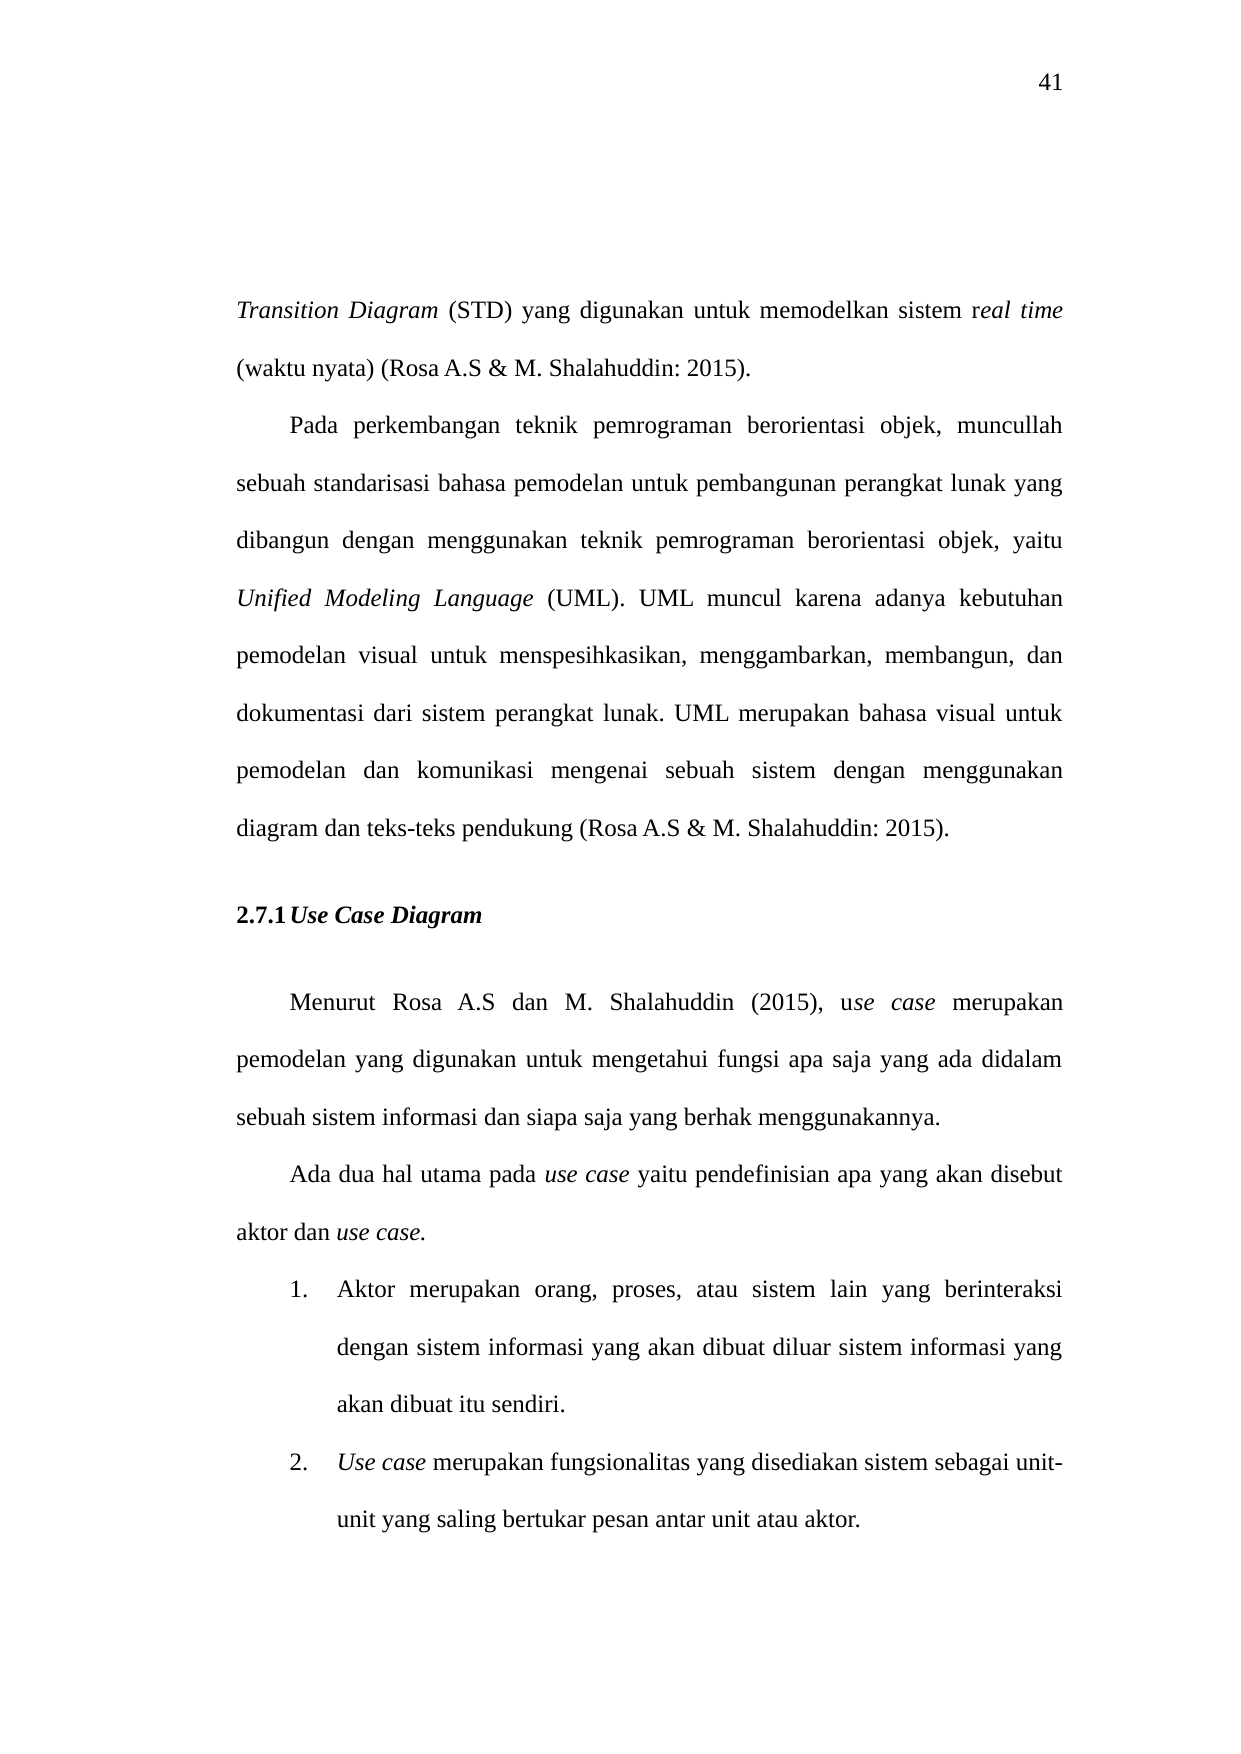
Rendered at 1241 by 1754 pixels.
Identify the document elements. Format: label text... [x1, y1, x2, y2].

text Pada perkembangan teknik pemrograman berorientasi objek, muncullah sebuah standarisasi bahasa pemodelan untuk pembangunan perangkat lunak yang dibangun dengan menggunakan teknik pemrograman berorientasi objek, yaitu Unified Modeling Language (UML). UML muncul karena adanya kebutuhan pemodelan visual untuk menspesihkasikan, menggambarkan, membangun, dan dokumentasi dari sistem perangkat lunak. UML merupakan bahasa visual untuk pemodelan dan komunikasi mengenai sebuah sistem dengan menggunakan diagram dan teks-teks pendukung (Rosa A.S & M. Shalahuddin: 2015). [236, 410, 1063, 842]
text Ada dua hal utama pada use case yaitu pendefinisian apa yang akan disebut aktor dan use case. [236, 1159, 1063, 1246]
subtitle 2.7.1 Use Case Diagram [236, 900, 1063, 928]
list Aktor merupakan orang, proses, atau sistem lain yang berinteraksi dengan sistem informasi yang akan dibuat diluar sistem informasi yang akan dibuat itu sendiri. [289, 1274, 1063, 1418]
text Transition Diagram (STD) yang digunakan untuk memodelkan sistem real time (waktu nyata) (Rosa A.S & M. Shalahuddin: 2015). [236, 295, 1063, 382]
text Menurut Rosa A.S dan M. Shalahuddin (2015), use case merupakan pemodelan yang digunakan untuk mengetahui fungsi apa saja yang ada didalam sebuah sistem informasi dan siapa saja yang berhak menggunakannya. [236, 987, 1063, 1131]
list Use case merupakan fungsionalitas yang disediakan sistem sebagai unit-unit yang saling bertukar pesan antar unit atau aktor. [289, 1447, 1063, 1533]
